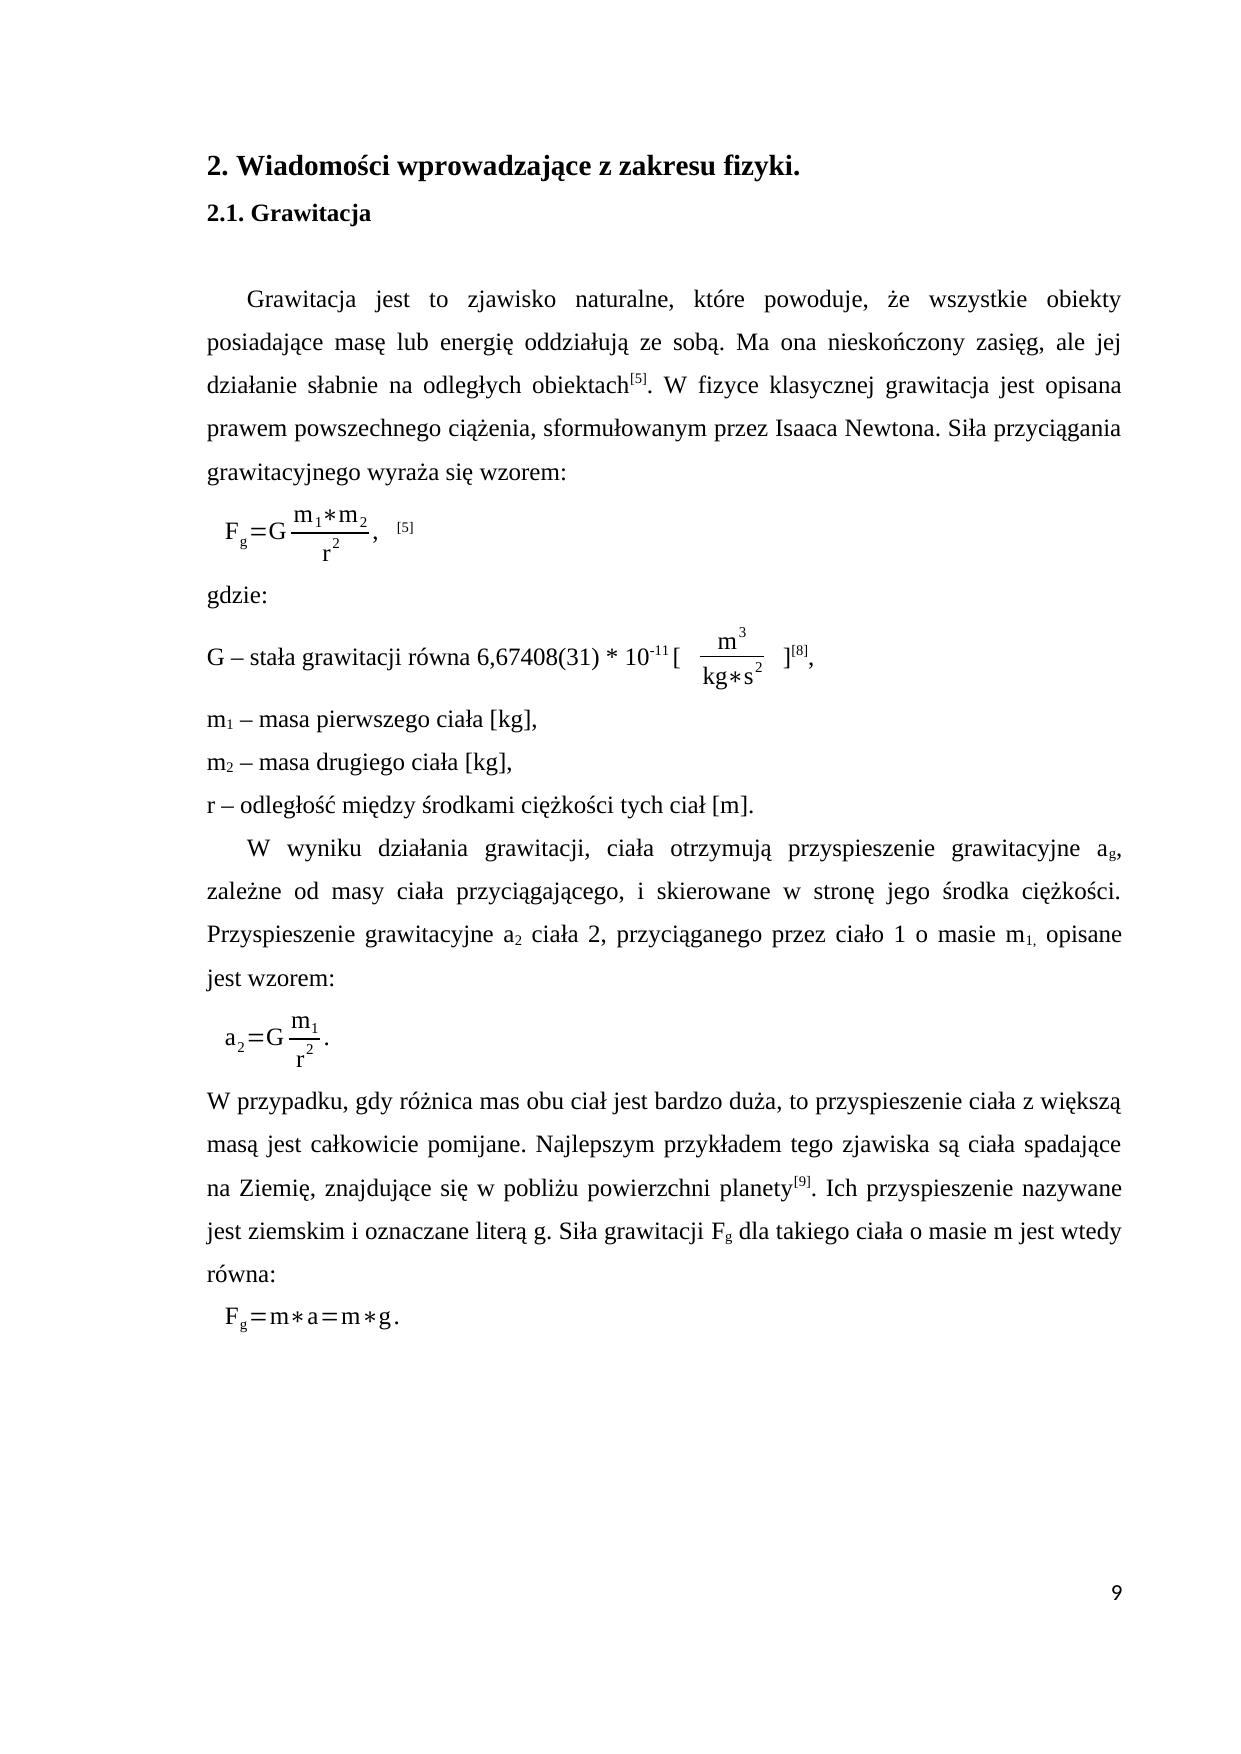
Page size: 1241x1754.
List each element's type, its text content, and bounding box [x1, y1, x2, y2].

text m1 – masa pierwszego ciała [kg], [207, 704, 1122, 733]
text r – odległość między środkami ciężkości tych ciał [m]. [207, 790, 1122, 819]
text [5] [207, 500, 1122, 566]
text gdzie: [207, 580, 1122, 609]
text W przypadku, gdy różnica mas obu ciał jest bardzo duża, to przyspieszenie ciała z większą masą jest całkowicie pomijane. Najlepszym przykładem tego zjawiska są ciała spadające na Ziemię, znajdujące się w pobliżu powierzchni planety[9]. Ich przyspieszenie nazywane jest ziemskim i oznaczane literą g. Siła grawitacji Fg dla takiego ciała o masie m jest wtedy równa: [207, 1086, 1122, 1288]
text 2. Wiadomości wprowadzające z zakresu fizyki. [207, 148, 1122, 181]
text 2.1. Grawitacja [207, 198, 1122, 227]
text W wyniku działania grawitacji, ciała otrzymują przyspieszenie grawitacyjne ag, zależne od masy ciała przyciągającego, i skierowane w stronę jego środka ciężkości. Przyspieszenie grawitacyjne a2 ciała 2, przyciąganego przez ciało 1 o masie m1, opisane jest wzorem: [207, 833, 1122, 991]
text m2 – masa drugiego ciała [kg], [207, 747, 1122, 776]
text G – stała grawitacji równa 6,67408(31) * 10-11 [][8], [207, 623, 1122, 689]
text Grawitacja jest to zjawisko naturalne, które powoduje, że wszystkie obiekty posiadające masę lub energię oddziałują ze sobą. Ma ona nieskończony zasięg, ale jej działanie słabnie na odległych obiektach[5]. W fizyce klasycznej grawitacja jest opisana prawem powszechnego ciążenia, sformułowanym przez Isaaca Newtona. Siła przyciągania grawitacyjnego wyraża się wzorem: [207, 284, 1122, 485]
